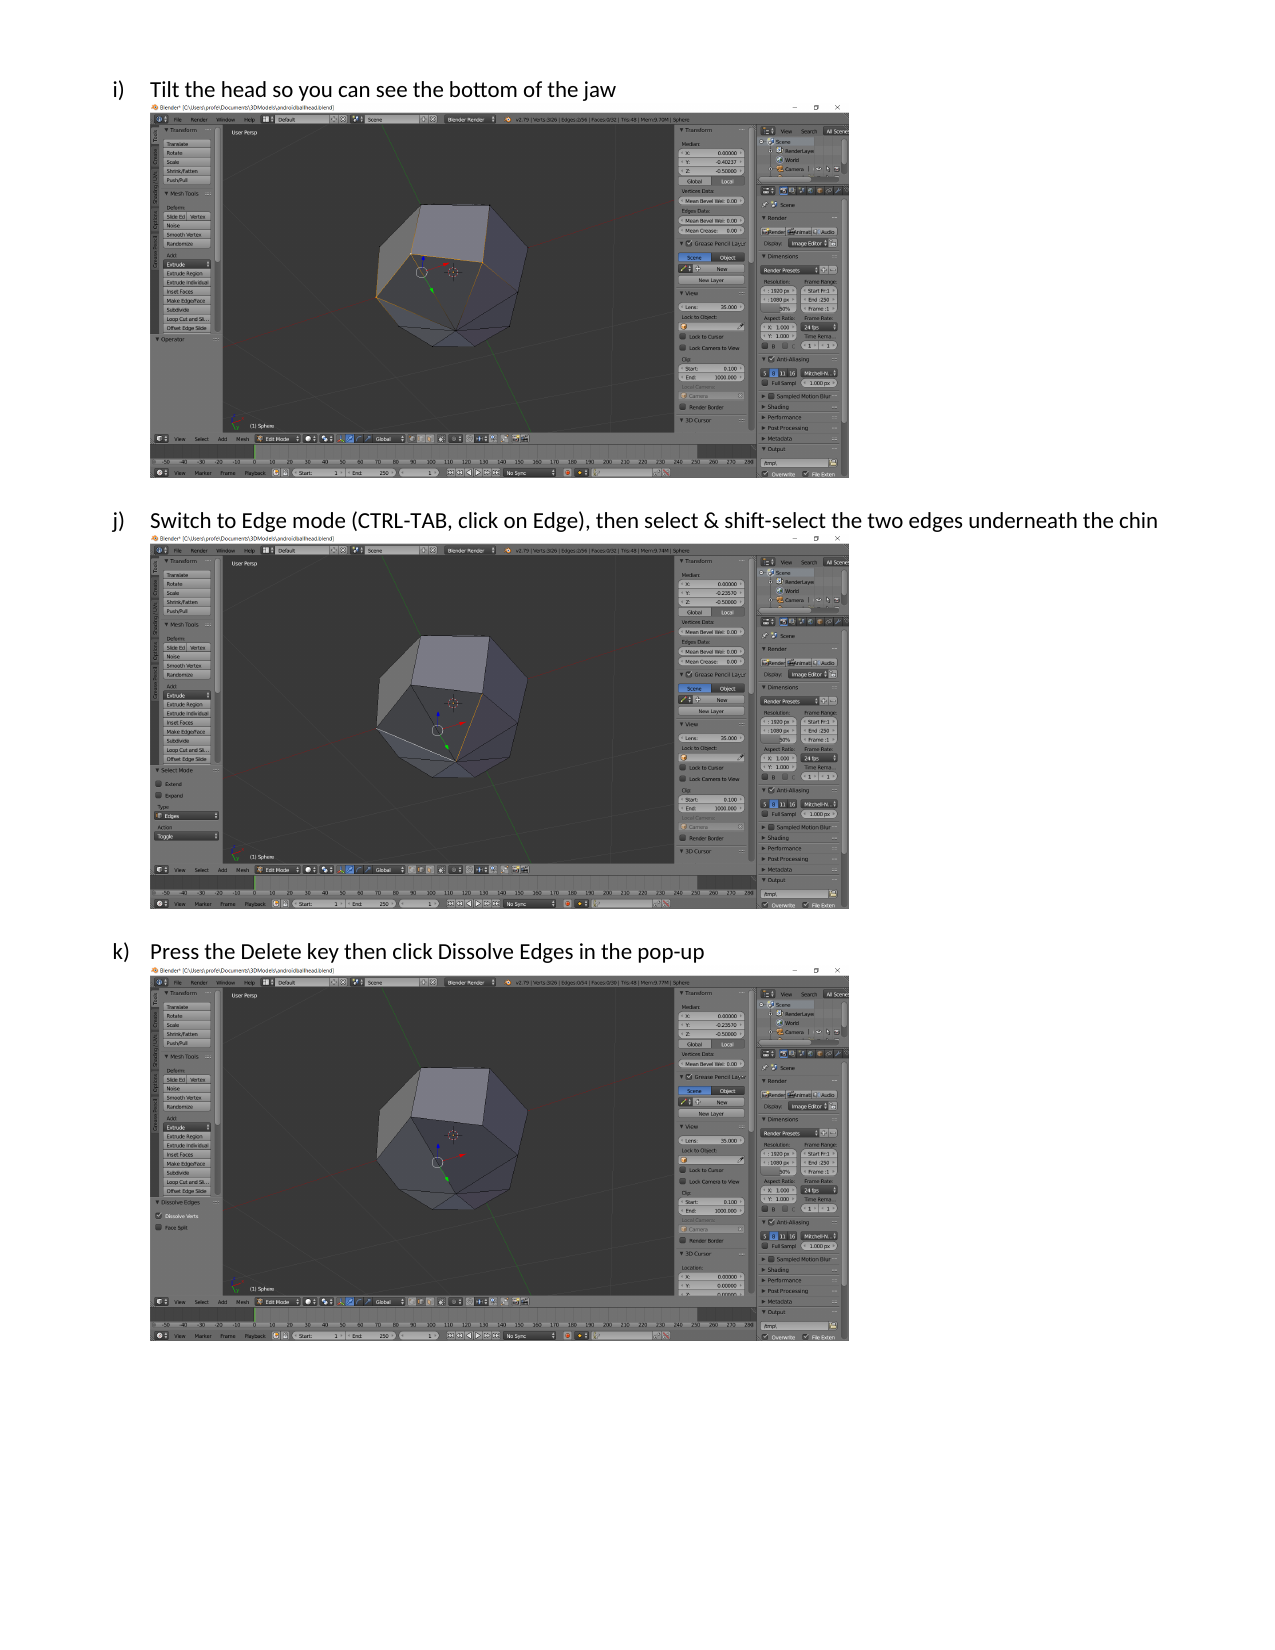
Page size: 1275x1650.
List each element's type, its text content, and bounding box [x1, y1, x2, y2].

list Switch to Edge mode (CTRL-TAB, click on Edge), then select & shift-select the two edges underneath the chin [112, 506, 1200, 937]
list Tilt the head so you can see the bottom of the jaw [112, 75, 1200, 506]
list Press the Delete key then click Dissolve Edges in the pop-up [112, 937, 1200, 1368]
